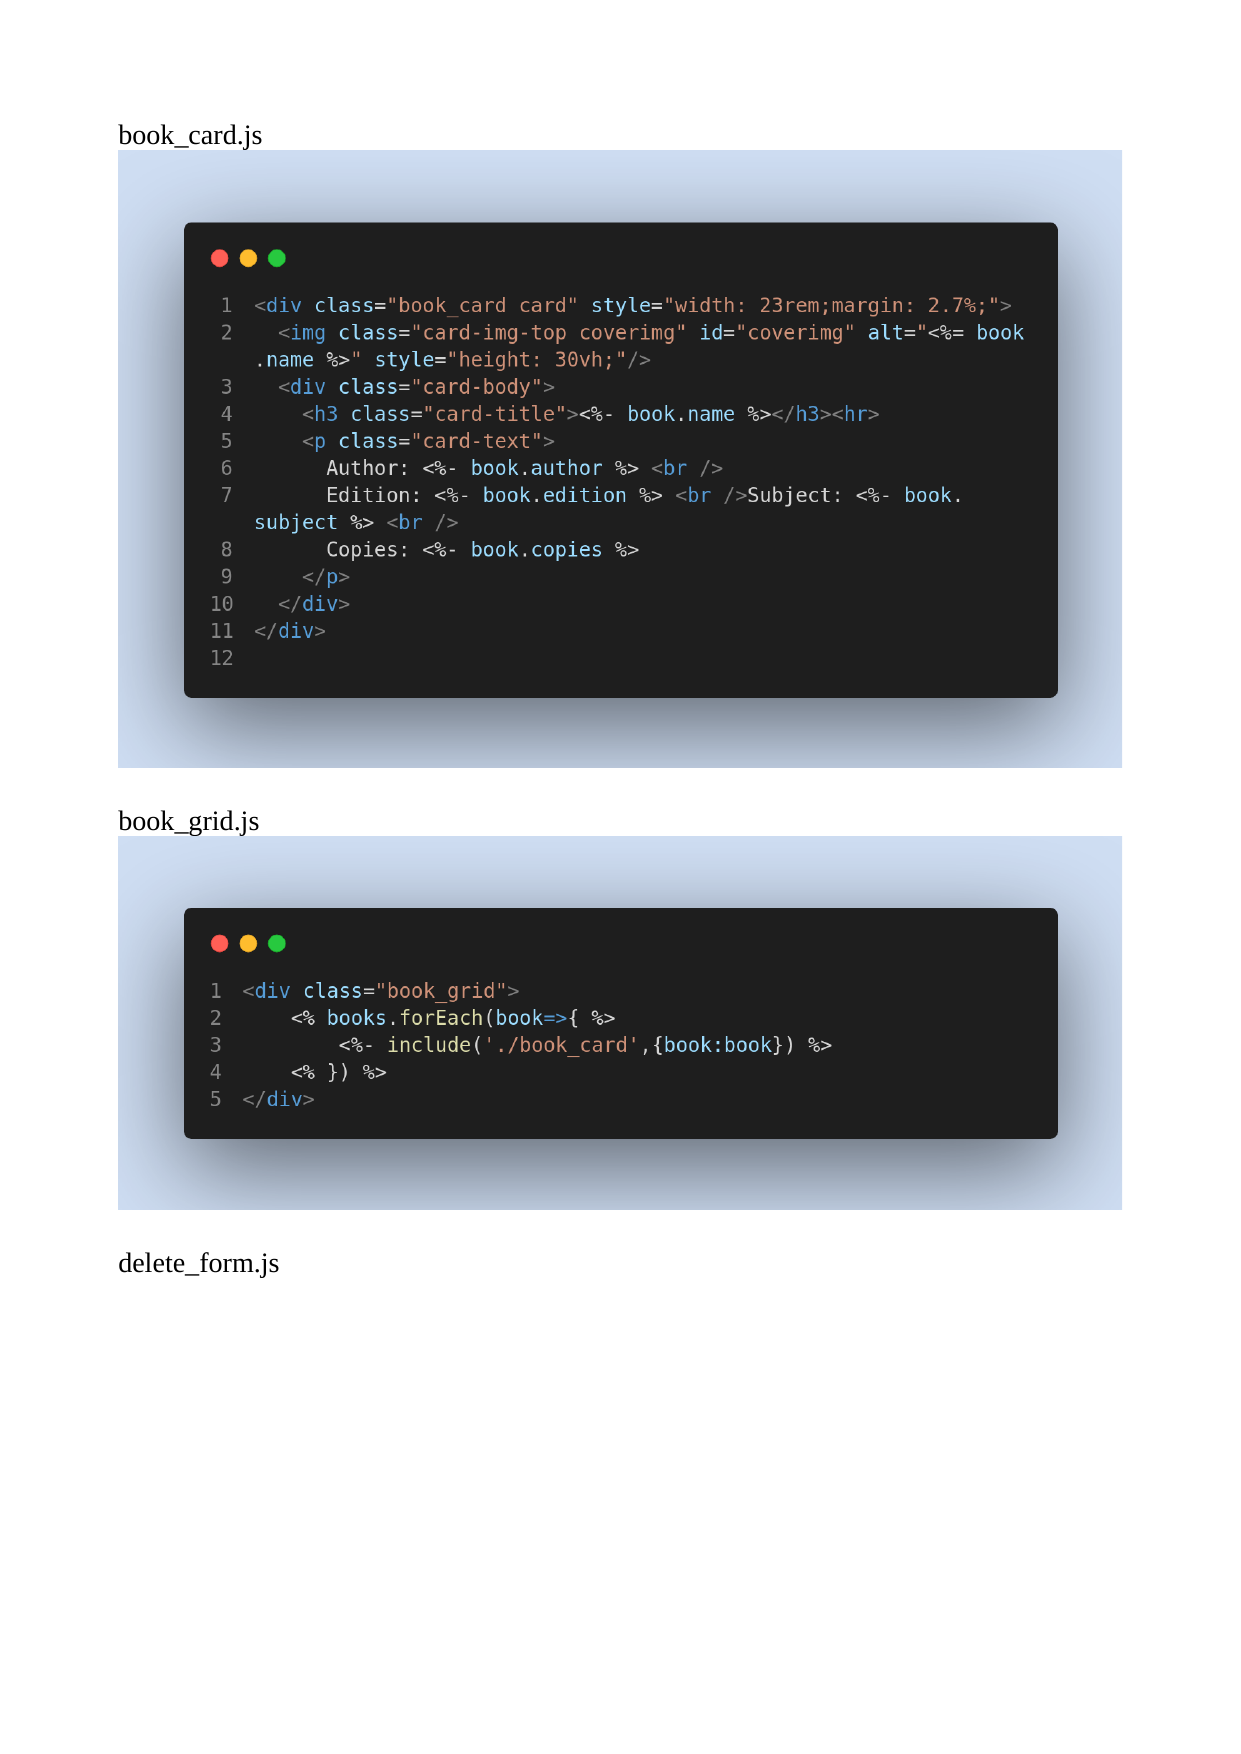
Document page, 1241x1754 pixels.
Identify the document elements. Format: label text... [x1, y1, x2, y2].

picture [118, 836, 1123, 1210]
text delete_form.js [118, 1246, 1122, 1278]
text book_grid.js [118, 804, 1122, 836]
text book_card.js [118, 118, 1122, 150]
picture [118, 150, 1123, 768]
